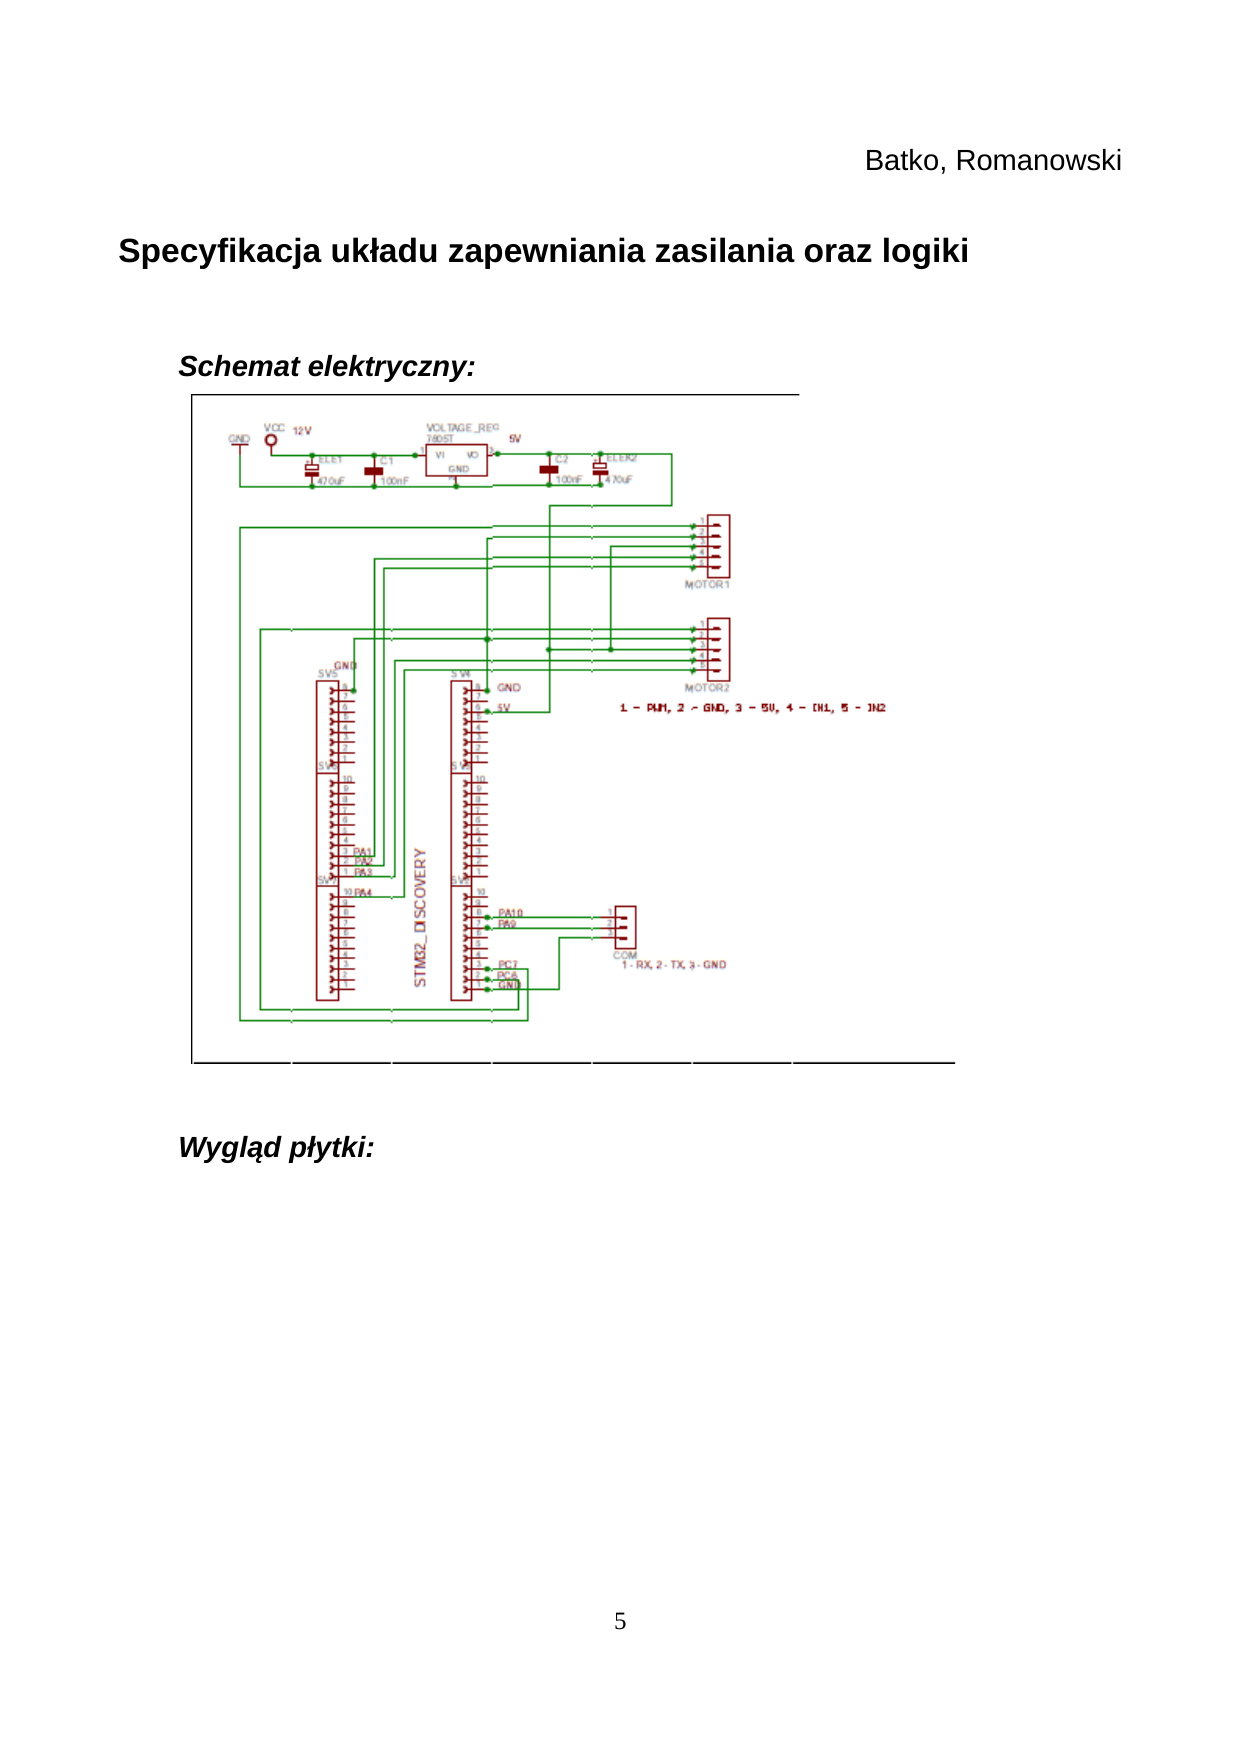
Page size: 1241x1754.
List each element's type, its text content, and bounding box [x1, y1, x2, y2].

subtitle Specyfikacja układu zapewniania zasilania oraz logiki [118, 231, 1122, 270]
subtitle Schemat elektryczny: [118, 348, 1122, 382]
picture [191, 394, 956, 1064]
subtitle Wygląd płytki: [118, 1129, 1122, 1163]
